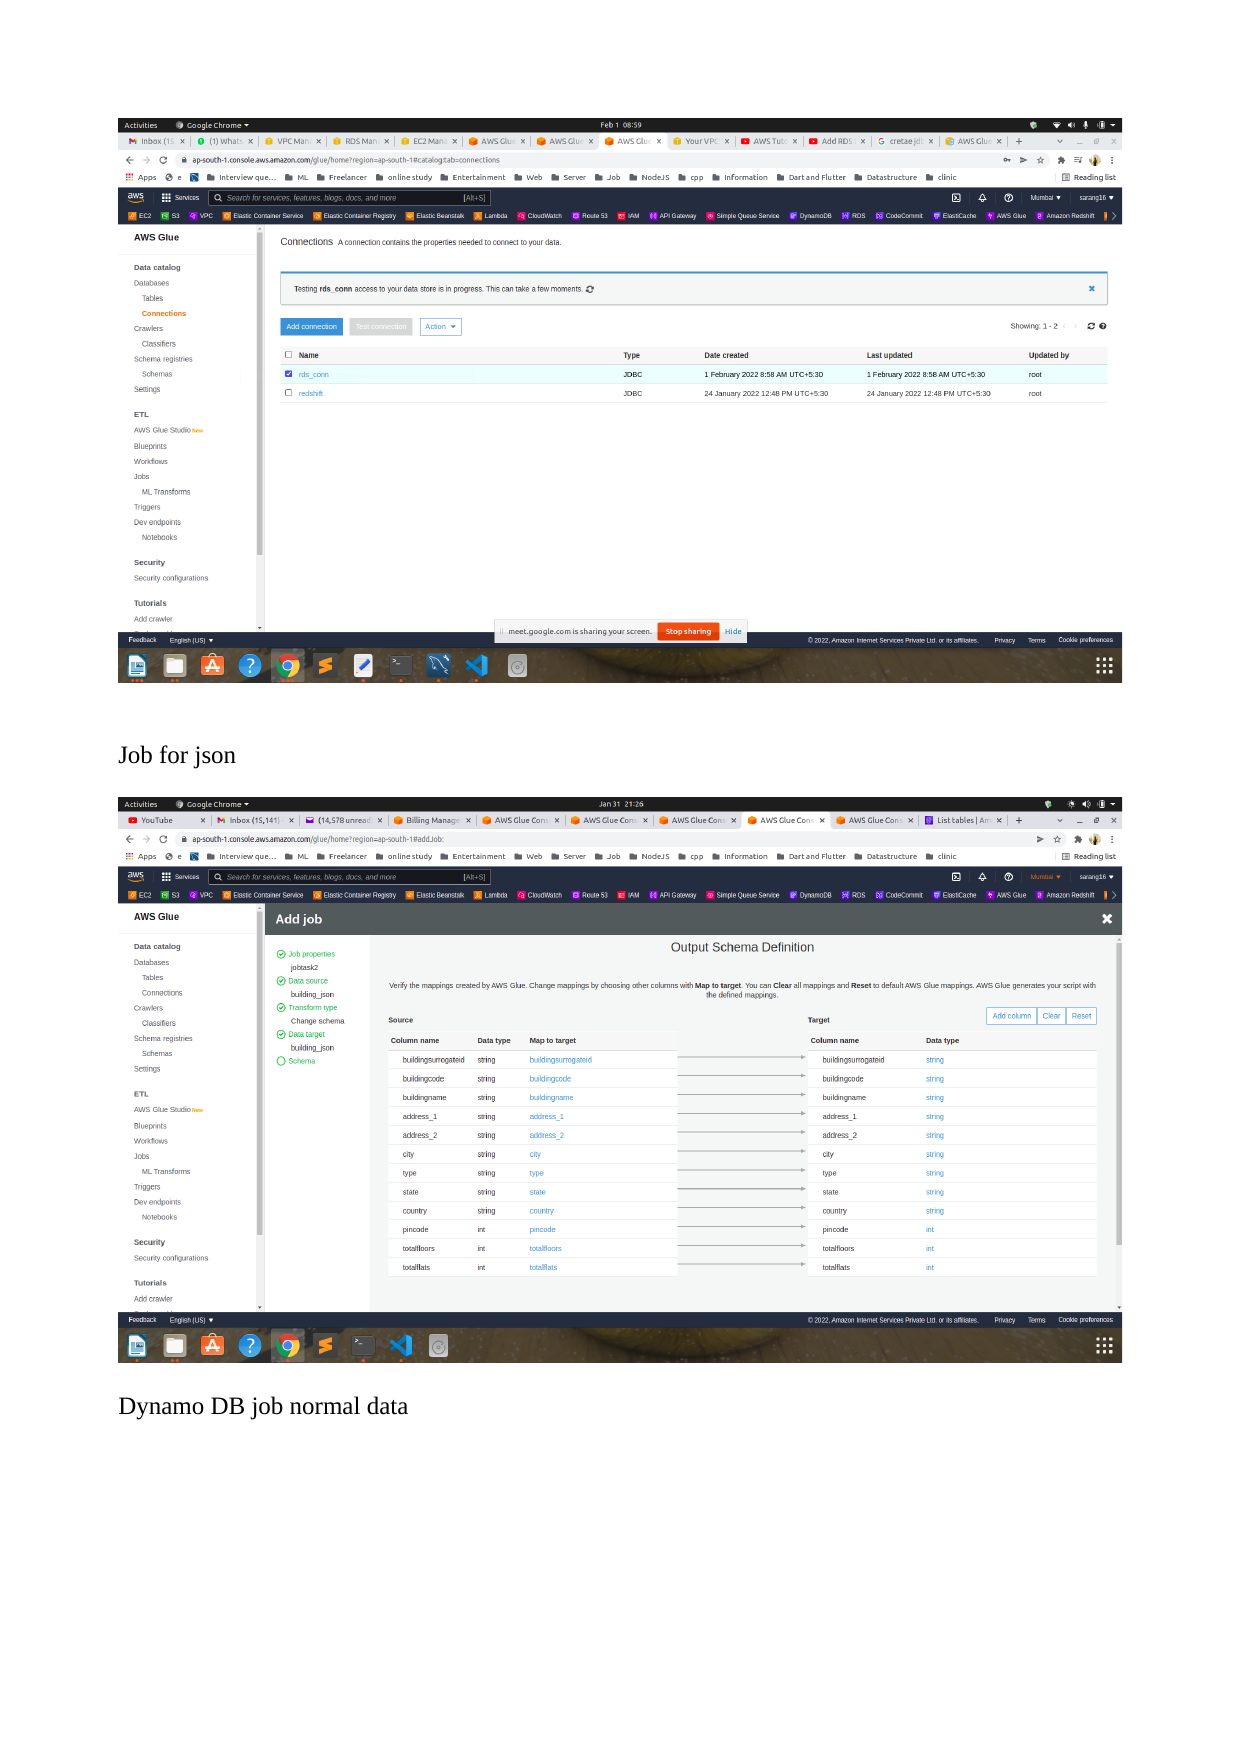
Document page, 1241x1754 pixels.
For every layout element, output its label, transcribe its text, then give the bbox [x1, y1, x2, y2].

picture [118, 797, 1123, 1363]
text Job for json [118, 740, 1122, 769]
text Dynamo DB job normal data [118, 1391, 1122, 1420]
picture [118, 118, 1123, 683]
